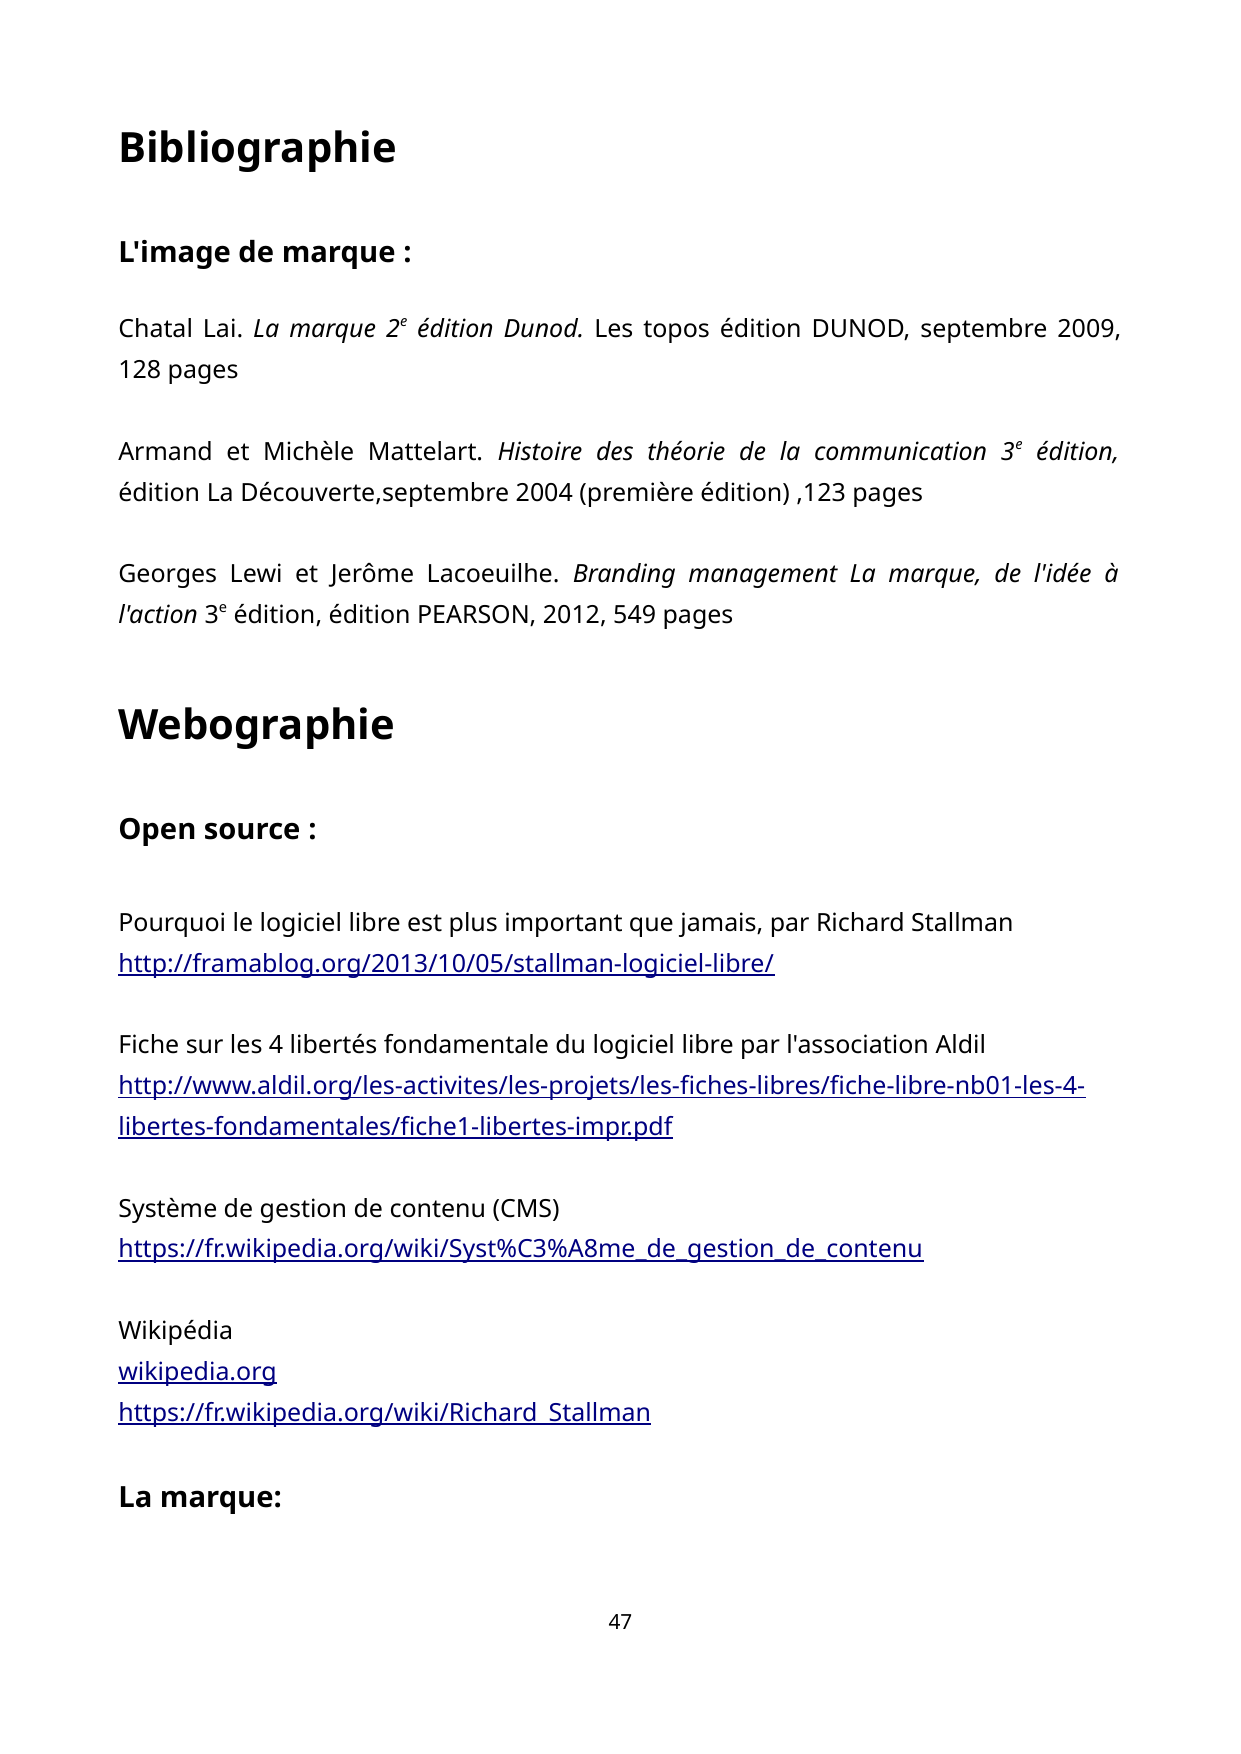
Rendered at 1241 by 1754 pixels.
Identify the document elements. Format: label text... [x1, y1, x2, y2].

text Système de gestion de contenu (CMS) [118, 1190, 1122, 1224]
text http://www.aldil.org/les-activites/les-projets/les-fiches-libres/fiche-libre-nb01-les-4-libertes-fondamentales/fiche1-libertes-impr.pdf [118, 1068, 1122, 1143]
text Bibliographie [118, 118, 1122, 175]
text Georges Lewi et Jerôme Lacoeuilhe. Branding management La marque, de l'idée à l'action 3e édition, édition PEARSON, 2012, 549 pages [118, 556, 1122, 631]
text Webographie [118, 694, 1122, 751]
text https://fr.wikipedia.org/wiki/Richard_Stallman [118, 1394, 1122, 1428]
text Armand et Michèle Mattelart. Histoire des théorie de la communication 3e édition, édition La Découverte,septembre 2004 (première édition) ,123 pages [118, 433, 1122, 508]
text Pourquoi le logiciel libre est plus important que jamais, par Richard Stallman [118, 904, 1122, 938]
text https://fr.wikipedia.org/wiki/Syst%C3%A8me_de_gestion_de_contenu [118, 1231, 1122, 1265]
text Chatal Lai. La marque 2e édition Dunod. Les topos édition DUNOD, septembre 2009, 128 pages [118, 311, 1122, 386]
text L'image de marque : [118, 232, 1122, 271]
text Fiche sur les 4 libertés fondamentale du logiciel libre par l'association Aldil [118, 1027, 1122, 1061]
text La marque: [118, 1476, 1122, 1516]
text wikipedia.org [118, 1354, 1122, 1388]
text Open source : [118, 808, 1122, 848]
text http://framablog.org/2013/10/05/stallman-logiciel-libre/ [118, 945, 1122, 979]
text Wikipédia [118, 1313, 1122, 1347]
